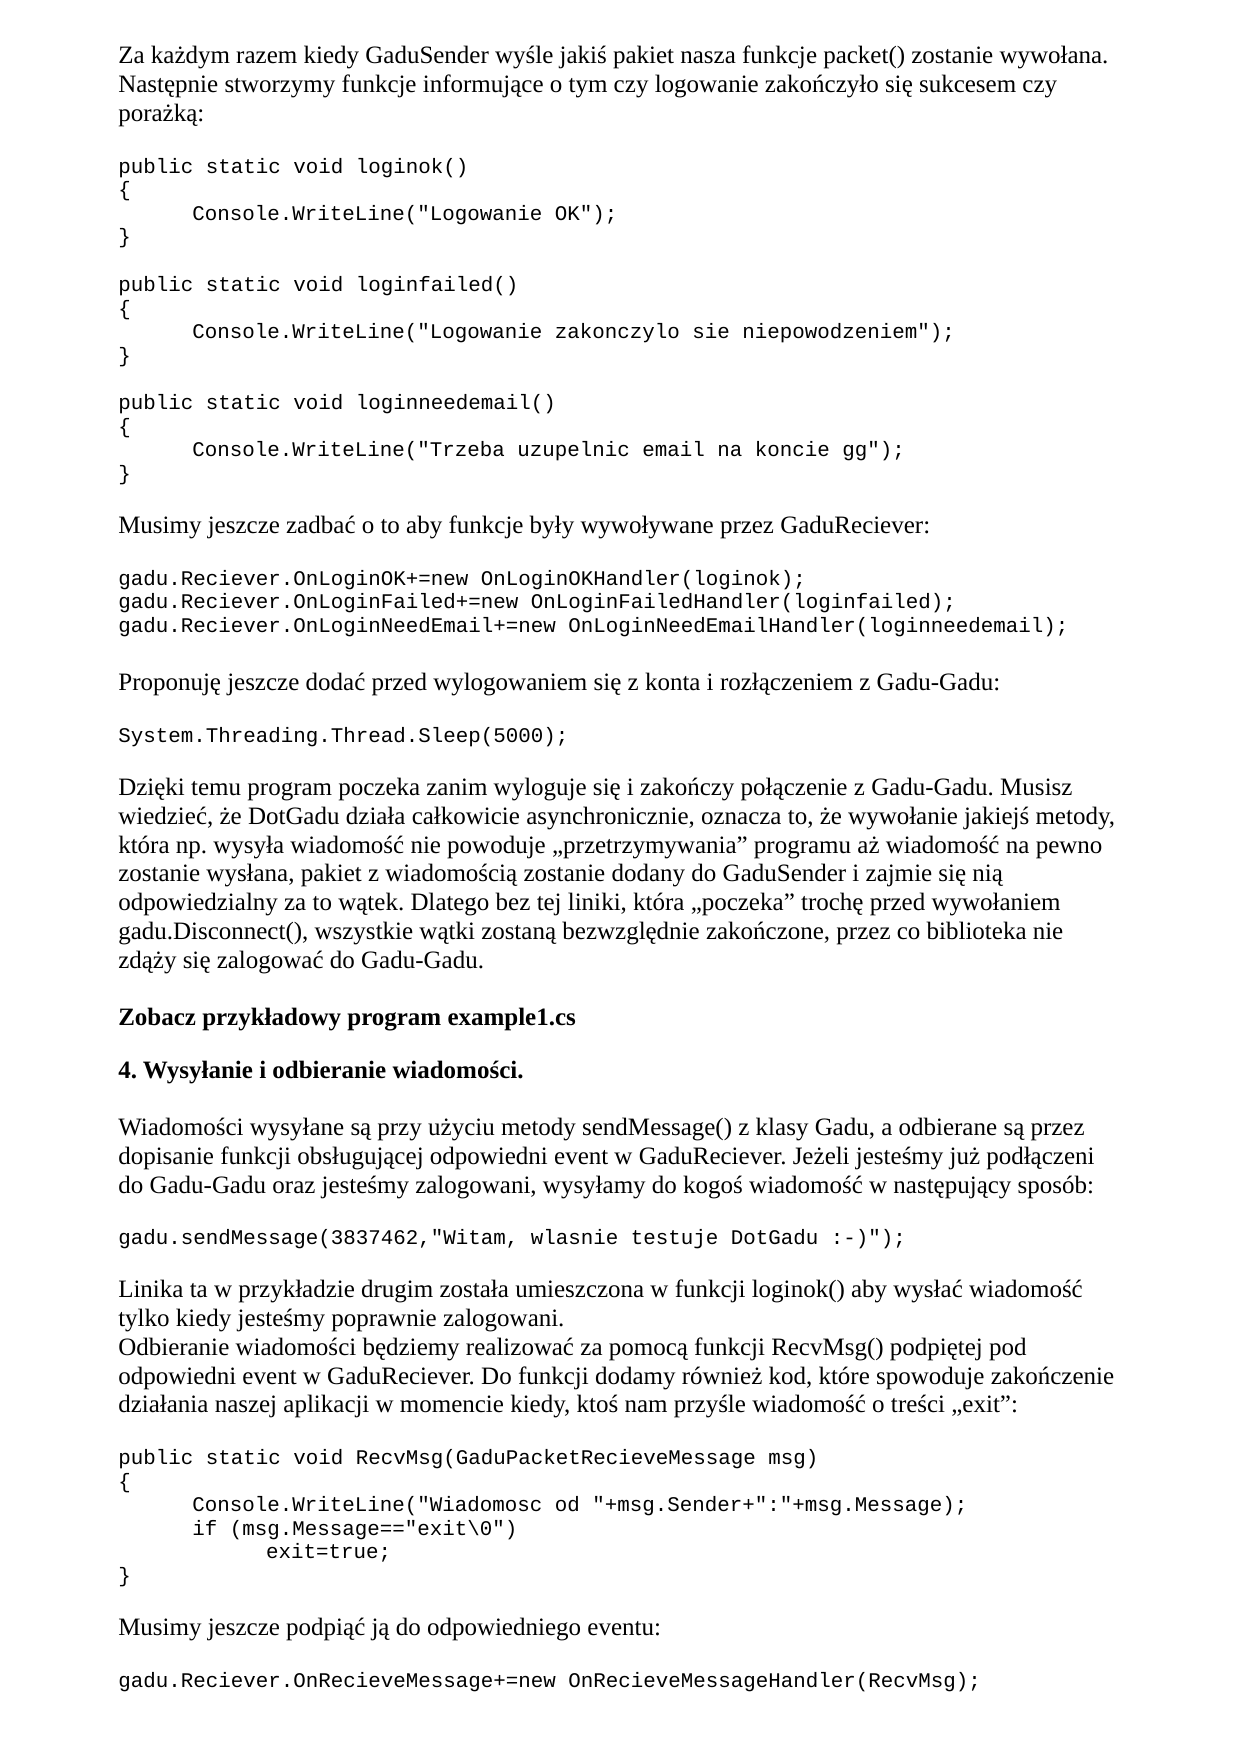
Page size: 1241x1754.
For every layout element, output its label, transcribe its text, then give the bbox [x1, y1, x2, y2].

text Proponuję jeszcze dodać przed wylogowaniem się z konta i rozłączeniem z Gadu-Gadu: [118, 667, 1122, 696]
text gadu.Reciever.OnLoginOK+=new OnLoginOKHandler(loginok); [118, 568, 1122, 591]
text Odbieranie wiadomości będziemy realizować za pomocą funkcji RecvMsg() podpiętej pod odpowiedni event w GaduReciever. Do funkcji dodamy również kod, które spowoduje zakończenie działania naszej aplikacji w momencie kiedy, ktoś nam przyśle wiadomość o treści „exit”: [118, 1332, 1122, 1418]
text Console.WriteLine("Logowanie OK"); [118, 203, 1122, 227]
text public static void loginneedemail() [118, 392, 1122, 416]
text public static void loginok() [118, 156, 1122, 179]
text } [118, 345, 1122, 368]
text Wiadomości wysyłane są przy użyciu metody sendMessage() z klasy Gadu, a odbierane są przez dopisanie funkcji obsługującej odpowiedni event w GaduReciever. Jeżeli jesteśmy już podłączeni do Gadu-Gadu oraz jesteśmy zalogowani, wysyłamy do kogoś wiadomość w następujący sposób: [118, 1112, 1122, 1198]
text { [118, 179, 1122, 203]
text System.Threading.Thread.Sleep(5000); [118, 725, 1122, 749]
text exit=true; [118, 1542, 1122, 1565]
text Linika ta w przykładzie drugim została umieszczona w funkcji loginok() aby wysłać wiadomość tylko kiedy jesteśmy poprawnie zalogowani. [118, 1274, 1122, 1332]
text { [118, 297, 1122, 321]
text } [118, 1565, 1122, 1589]
text } [118, 463, 1122, 487]
text Console.WriteLine("Wiadomosc od "+msg.Sender+":"+msg.Message); [118, 1494, 1122, 1518]
text public static void loginfailed() [118, 274, 1122, 297]
text Musimy jeszcze zadbać o to aby funkcje były wywoływane przez GaduReciever: [118, 510, 1122, 539]
text Dzięki temu program poczeka zanim wyloguje się i zakończy połączenie z Gadu-Gadu. Musisz wiedzieć, że DotGadu działa całkowicie asynchronicznie, oznacza to, że wywołanie jakiejś metody, która np. wysyła wiadomość nie powoduje „przetrzymywania” programu aż wiadomość na pewno zostanie wysłana, pakiet z wiadomością zostanie dodany do GaduSender i zajmie się nią odpowiedzialny za to wątek. Dlatego bez tej liniki, która „poczeka” trochę przed wywołaniem gadu.Disconnect(), wszystkie wątki zostaną bezwzględnie zakończone, przez co biblioteka nie zdąży się zalogować do Gadu-Gadu. [118, 772, 1122, 973]
text gadu.Reciever.OnRecieveMessage+=new OnRecieveMessageHandler(RecvMsg); [118, 1670, 1122, 1694]
text if (msg.Message=="exit\0") [118, 1518, 1122, 1542]
text gadu.Reciever.OnLoginNeedEmail+=new OnLoginNeedEmailHandler(loginneedemail); [118, 615, 1122, 639]
text Zobacz przykładowy program example1.cs [118, 1002, 1122, 1031]
text { [118, 416, 1122, 439]
text 4. Wysyłanie i odbieranie wiadomości. [118, 1055, 1122, 1083]
text Za każdym razem kiedy GaduSender wyśle jakiś pakiet nasza funkcje packet() zostanie wywołana. [118, 41, 1122, 69]
text Następnie stworzymy funkcje informujące o tym czy logowanie zakończyło się sukcesem czy porażką: [118, 69, 1122, 127]
text Console.WriteLine("Trzeba uzupelnic email na koncie gg"); [118, 439, 1122, 463]
text public static void RecvMsg(GaduPacketRecieveMessage msg) [118, 1447, 1122, 1471]
text gadu.sendMessage(3837462,"Witam, wlasnie testuje DotGadu :-)"); [118, 1227, 1122, 1251]
text { [118, 1471, 1122, 1494]
text Musimy jeszcze podpiąć ją do odpowiedniego eventu: [118, 1612, 1122, 1641]
text } [118, 227, 1122, 250]
text Console.WriteLine("Logowanie zakonczylo sie niepowodzeniem"); [118, 321, 1122, 345]
text gadu.Reciever.OnLoginFailed+=new OnLoginFailedHandler(loginfailed); [118, 591, 1122, 615]
